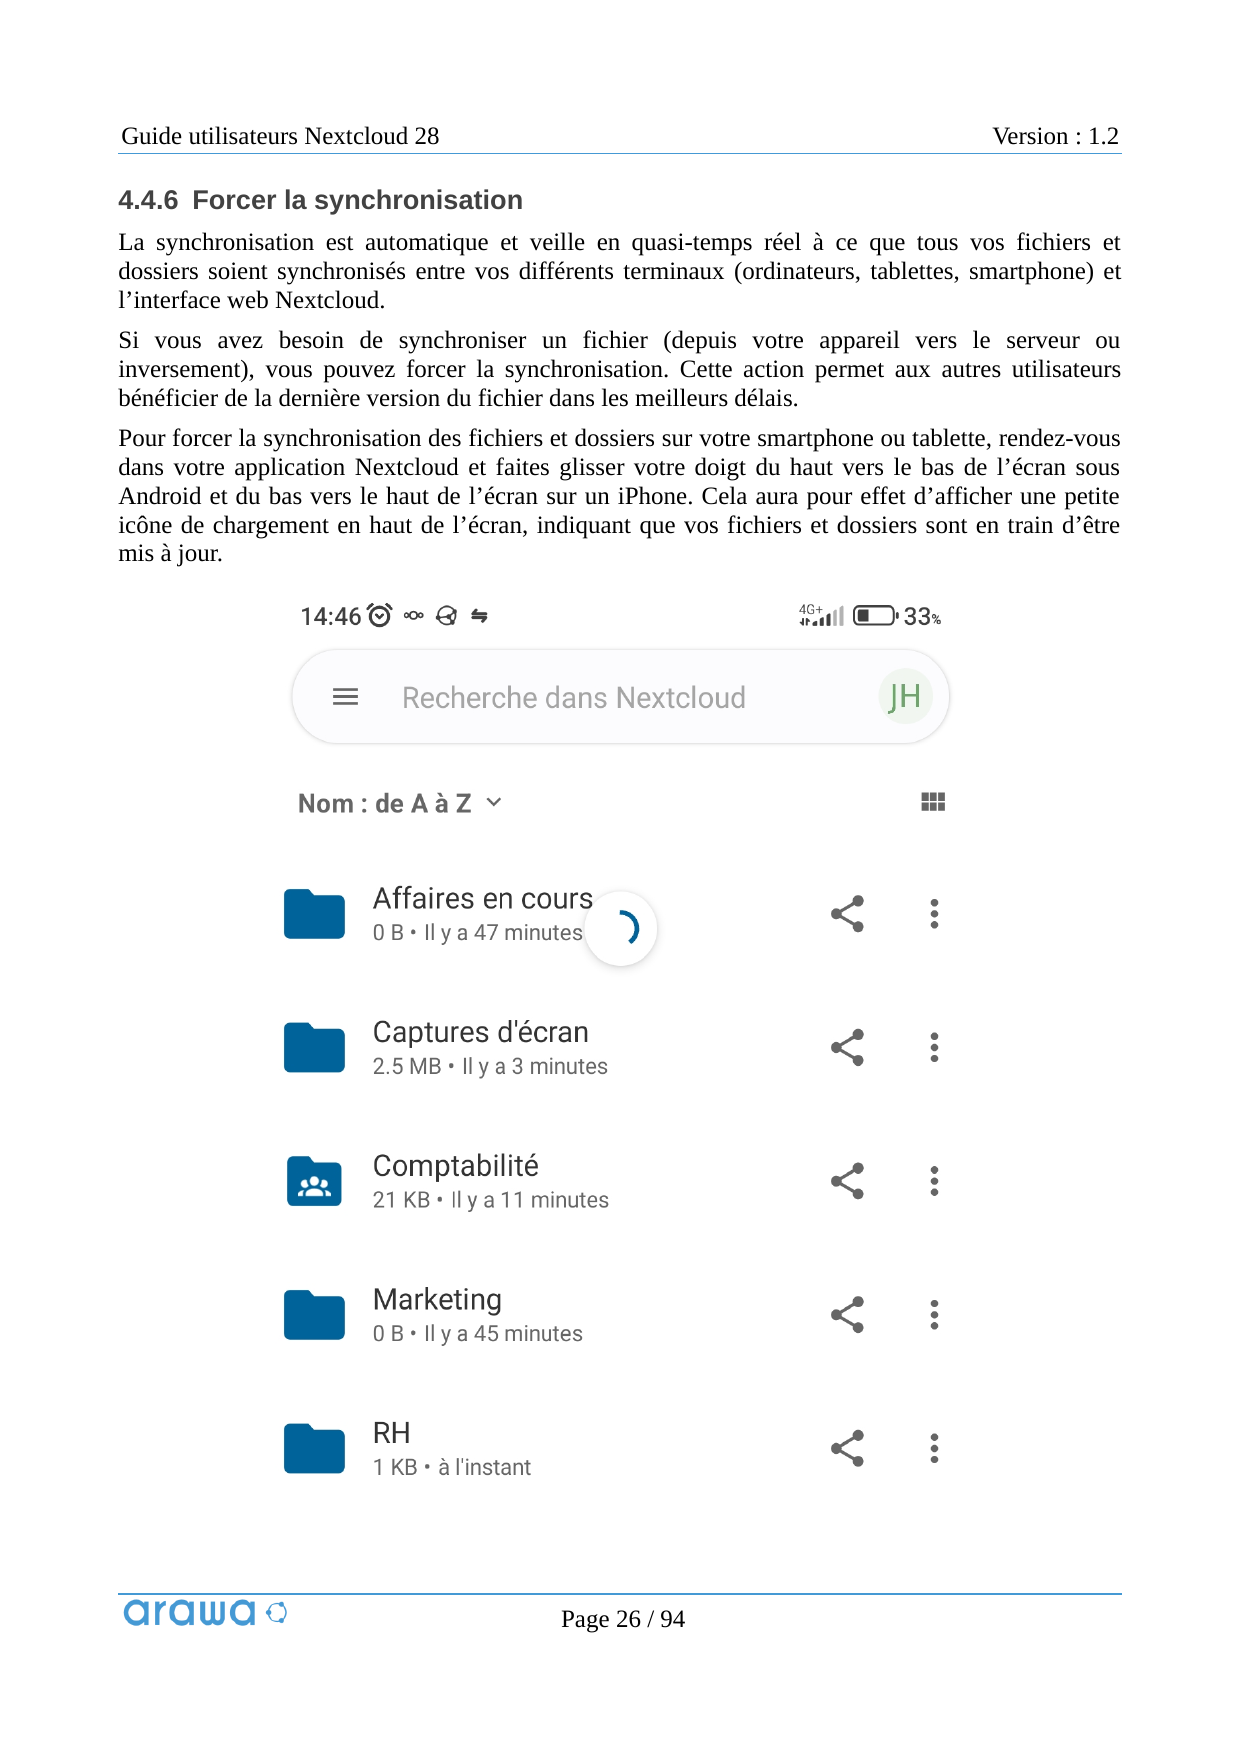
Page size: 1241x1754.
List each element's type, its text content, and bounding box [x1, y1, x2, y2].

text La synchronisation est automatique et veille en quasi-temps réel à ce que tous vos fichiers et dossiers soient synchronisés entre vos différents terminaux (ordinateurs, tablettes, smartphone) et l’interface web Nextcloud. [118, 227, 1122, 314]
picture [121, 1597, 290, 1628]
text Si vous avez besoin de synchroniser un fichier (depuis votre appareil vers le serveur ou inversement), vous pouvez forcer la synchronisation. Cette action permet aux autres utilisateurs bénéficier de la dernière version du fichier dans les meilleurs délais. [118, 326, 1122, 412]
subtitle Forcer la synchronisation [118, 184, 1122, 215]
text Pour forcer la synchronisation des fichiers et dossiers sur votre smartphone ou tablette, rendez-vous dans votre application Nextcloud et faites glisser votre doigt du haut vers le bas de l’écran sous Android et du bas vers le haut de l’écran sur un iPhone. Cela aura pour effet d’afficher une petite icône de chargement en haut de l’écran, indiquant que vos fichiers et dossiers sont en train d’être mis à jour. [118, 423, 1122, 567]
